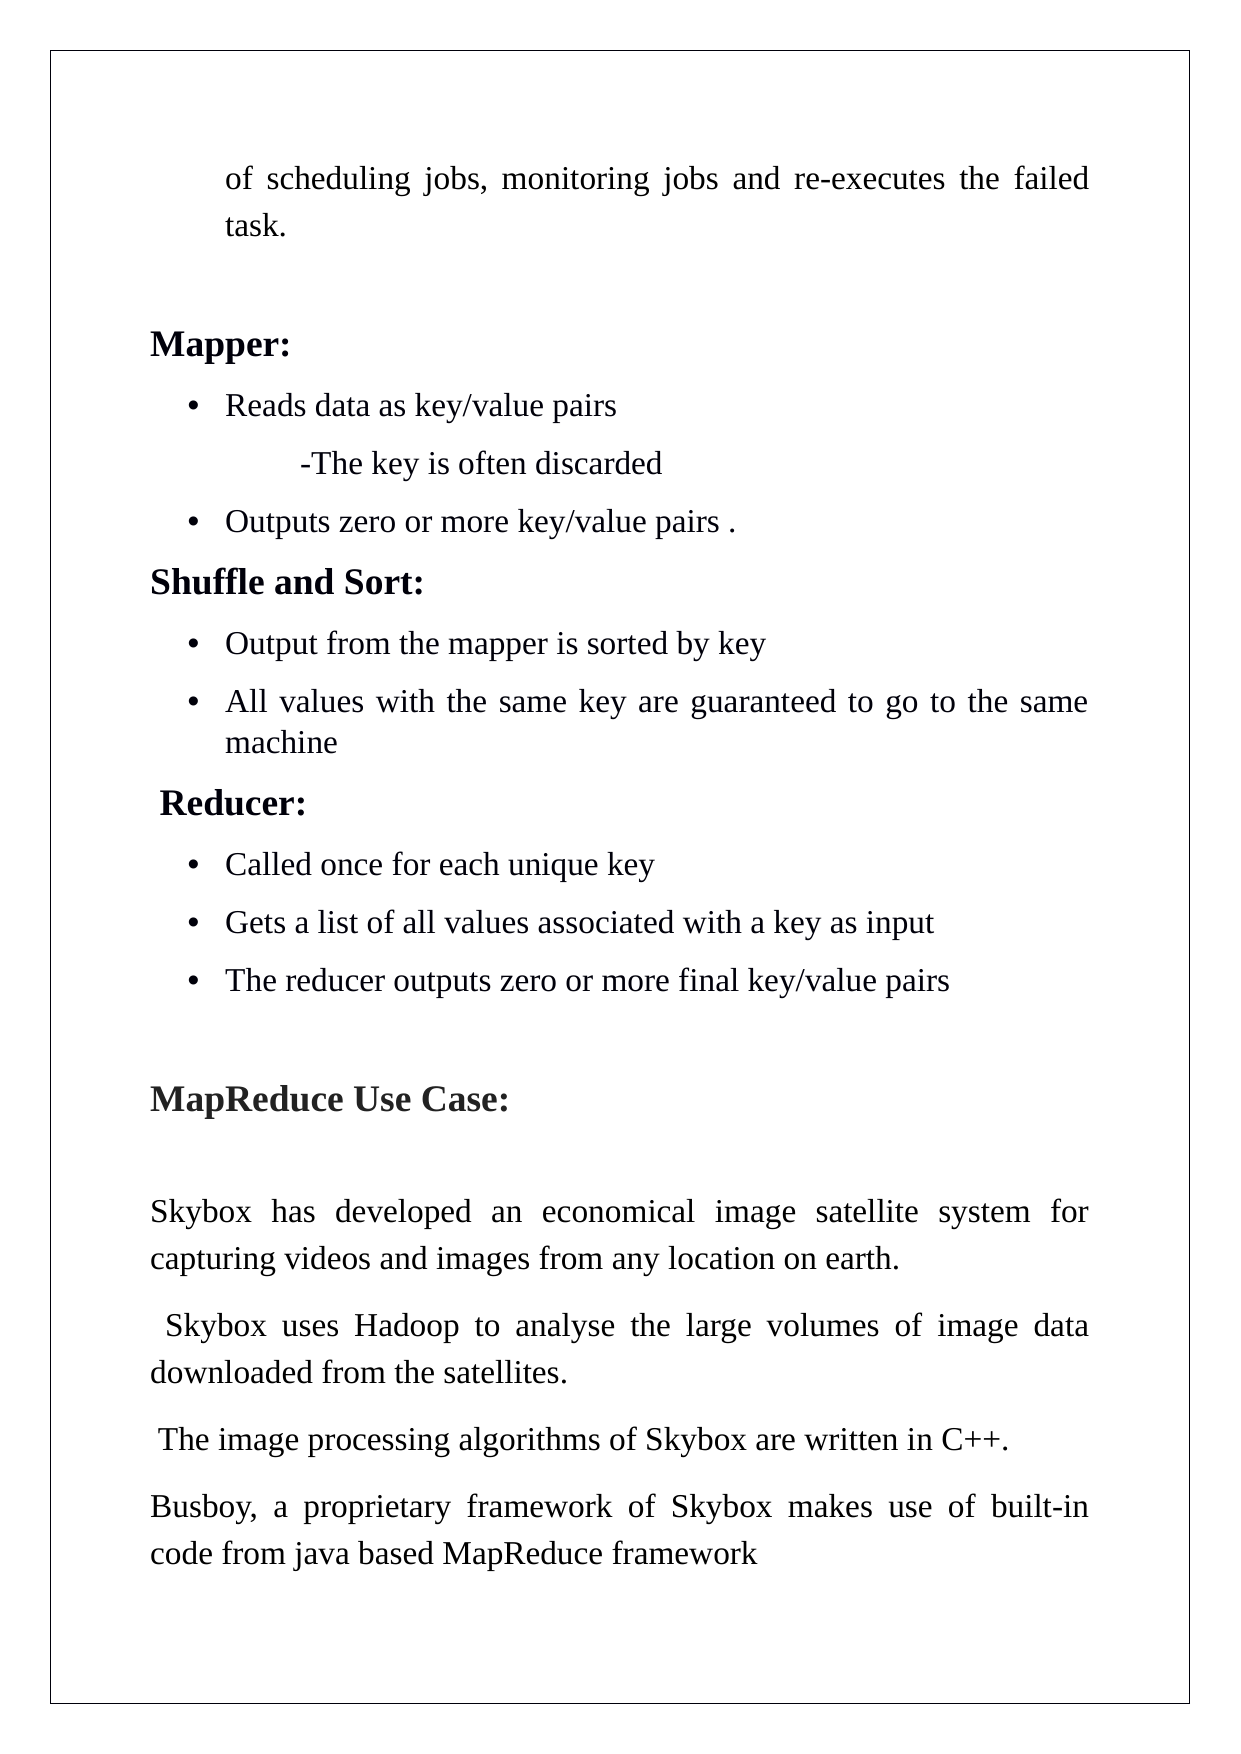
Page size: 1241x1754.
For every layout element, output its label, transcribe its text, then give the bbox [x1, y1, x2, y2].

list Output from the mapper is sorted by key [187, 623, 1090, 661]
text Mapper: [150, 322, 1090, 365]
text Reducer: [150, 781, 1090, 824]
text Shuffle and Sort: [150, 559, 1090, 603]
list Gets a list of all values associated with a key as input [187, 902, 1090, 941]
list All values with the same key are guaranteed to go to the same machine [187, 681, 1090, 761]
text -The key is often discarded [300, 443, 1090, 482]
list Called once for each unique key [187, 844, 1090, 882]
list Outputs zero or more key/value pairs . [187, 501, 1090, 540]
list of scheduling jobs, monitoring jobs and re-executes the failed task. [187, 150, 1090, 244]
list The reducer outputs zero or more final key/value pairs [187, 960, 1090, 999]
subtitle MapReduce Use Case: [150, 1076, 1090, 1119]
text The image processing algorithms of Skybox are written in C++. [150, 1411, 1090, 1457]
text Skybox has developed an economical image satellite system for capturing videos and images from any location on earth. [150, 1183, 1090, 1277]
text Skybox uses Hadoop to analyse the large volumes of image data downloaded from the satellites. [150, 1297, 1090, 1391]
list Reads data as key/value pairs [187, 385, 1090, 423]
text Busboy, a proprietary framework of Skybox makes use of built-in code from java based MapReduce framework [150, 1477, 1090, 1571]
